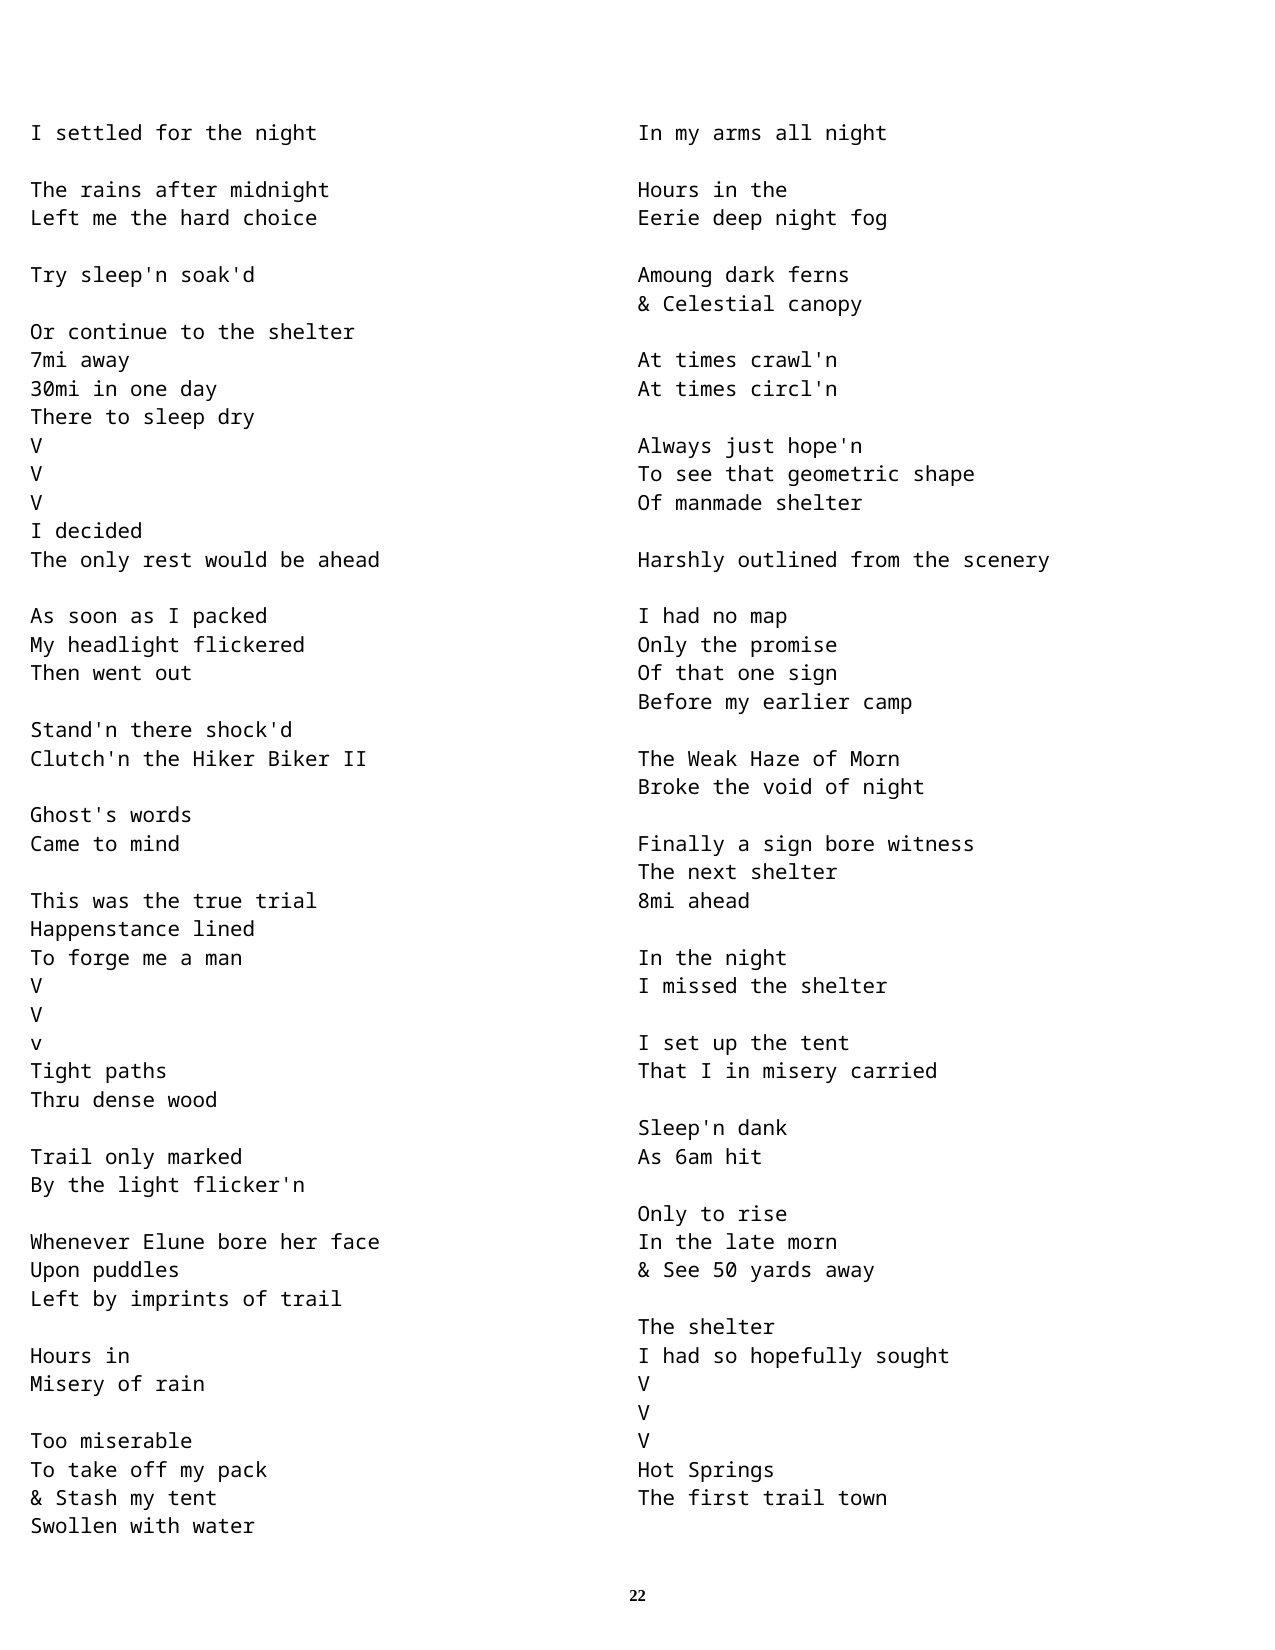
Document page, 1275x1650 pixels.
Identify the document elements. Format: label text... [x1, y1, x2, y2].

text 7mi away [30, 346, 637, 374]
text At times circl'n [637, 374, 1245, 402]
text The first trail town [637, 1483, 1245, 1512]
text Eerie deep night fog [637, 203, 1245, 232]
text At times crawl'n [637, 346, 1245, 374]
text I had so hopefully sought [637, 1341, 1245, 1369]
text Hours in [30, 1341, 637, 1369]
text In my arms all night [637, 118, 1245, 147]
text By the light flicker'n [30, 1170, 637, 1199]
text Amoung dark ferns [637, 260, 1245, 289]
text In the late morn [637, 1227, 1245, 1256]
text Happenstance lined [30, 914, 637, 943]
text 8mi ahead [637, 886, 1245, 914]
text As soon as I packed [30, 602, 637, 630]
text To forge me a man [30, 943, 637, 971]
text Clutch'n the Hiker Biker II [30, 744, 637, 772]
text I had no map [637, 602, 1245, 630]
text I missed the shelter [637, 971, 1245, 1000]
text Only the promise [637, 630, 1245, 658]
text Broke the void of night [637, 772, 1245, 801]
text Before my earlier camp [637, 687, 1245, 715]
text V [30, 1000, 637, 1028]
text V [30, 431, 637, 459]
text The Weak Haze of Morn [637, 744, 1245, 772]
text Misery of rain [30, 1369, 637, 1398]
text I decided [30, 516, 637, 545]
text & Celestial canopy [637, 289, 1245, 317]
text Or continue to the shelter [30, 317, 637, 346]
text Always just hope'n [637, 431, 1245, 459]
text There to sleep dry [30, 402, 637, 431]
text Ghost's words [30, 801, 637, 829]
text V [30, 971, 637, 1000]
text That I in misery carried [637, 1057, 1245, 1085]
text The next shelter [637, 857, 1245, 886]
text & Stash my tent [30, 1483, 637, 1512]
text Hot Springs [637, 1455, 1245, 1483]
text V [637, 1369, 1245, 1398]
text Whenever Elune bore her face [30, 1227, 637, 1256]
text Came to mind [30, 829, 637, 857]
text To take off my pack [30, 1455, 637, 1483]
text My headlight flickered [30, 630, 637, 658]
text Hours in the [637, 175, 1245, 203]
text In the night [637, 943, 1245, 971]
text Thru dense wood [30, 1085, 637, 1113]
text 30mi in one day [30, 374, 637, 402]
text I settled for the night [30, 118, 637, 147]
text Left me the hard choice [30, 203, 637, 232]
text V [637, 1426, 1245, 1455]
text Left by imprints of trail [30, 1284, 637, 1312]
text As 6am hit [637, 1142, 1245, 1170]
text Sleep'n dank [637, 1113, 1245, 1142]
text The only rest would be ahead [30, 545, 637, 573]
text V [30, 488, 637, 516]
text Trail only marked [30, 1142, 637, 1170]
text Stand'n there shock'd [30, 715, 637, 744]
text Finally a sign bore witness [637, 829, 1245, 857]
text V [30, 459, 637, 488]
text Too miserable [30, 1426, 637, 1455]
text & See 50 yards away [637, 1256, 1245, 1284]
text Only to rise [637, 1199, 1245, 1227]
text V [637, 1398, 1245, 1426]
text I set up the tent [637, 1028, 1245, 1057]
text Then went out [30, 658, 637, 687]
text Of manmade shelter [637, 488, 1245, 516]
text Of that one sign [637, 658, 1245, 687]
text This was the true trial [30, 886, 637, 914]
text Try sleep'n soak'd [30, 260, 637, 289]
text Upon puddles [30, 1256, 637, 1284]
text The shelter [637, 1312, 1245, 1341]
text Harshly outlined from the scenery [637, 545, 1245, 573]
text The rains after midnight [30, 175, 637, 203]
text To see that geometric shape [637, 459, 1245, 488]
text Swollen with water [30, 1512, 637, 1540]
text v [30, 1028, 637, 1057]
text Tight paths [30, 1057, 637, 1085]
